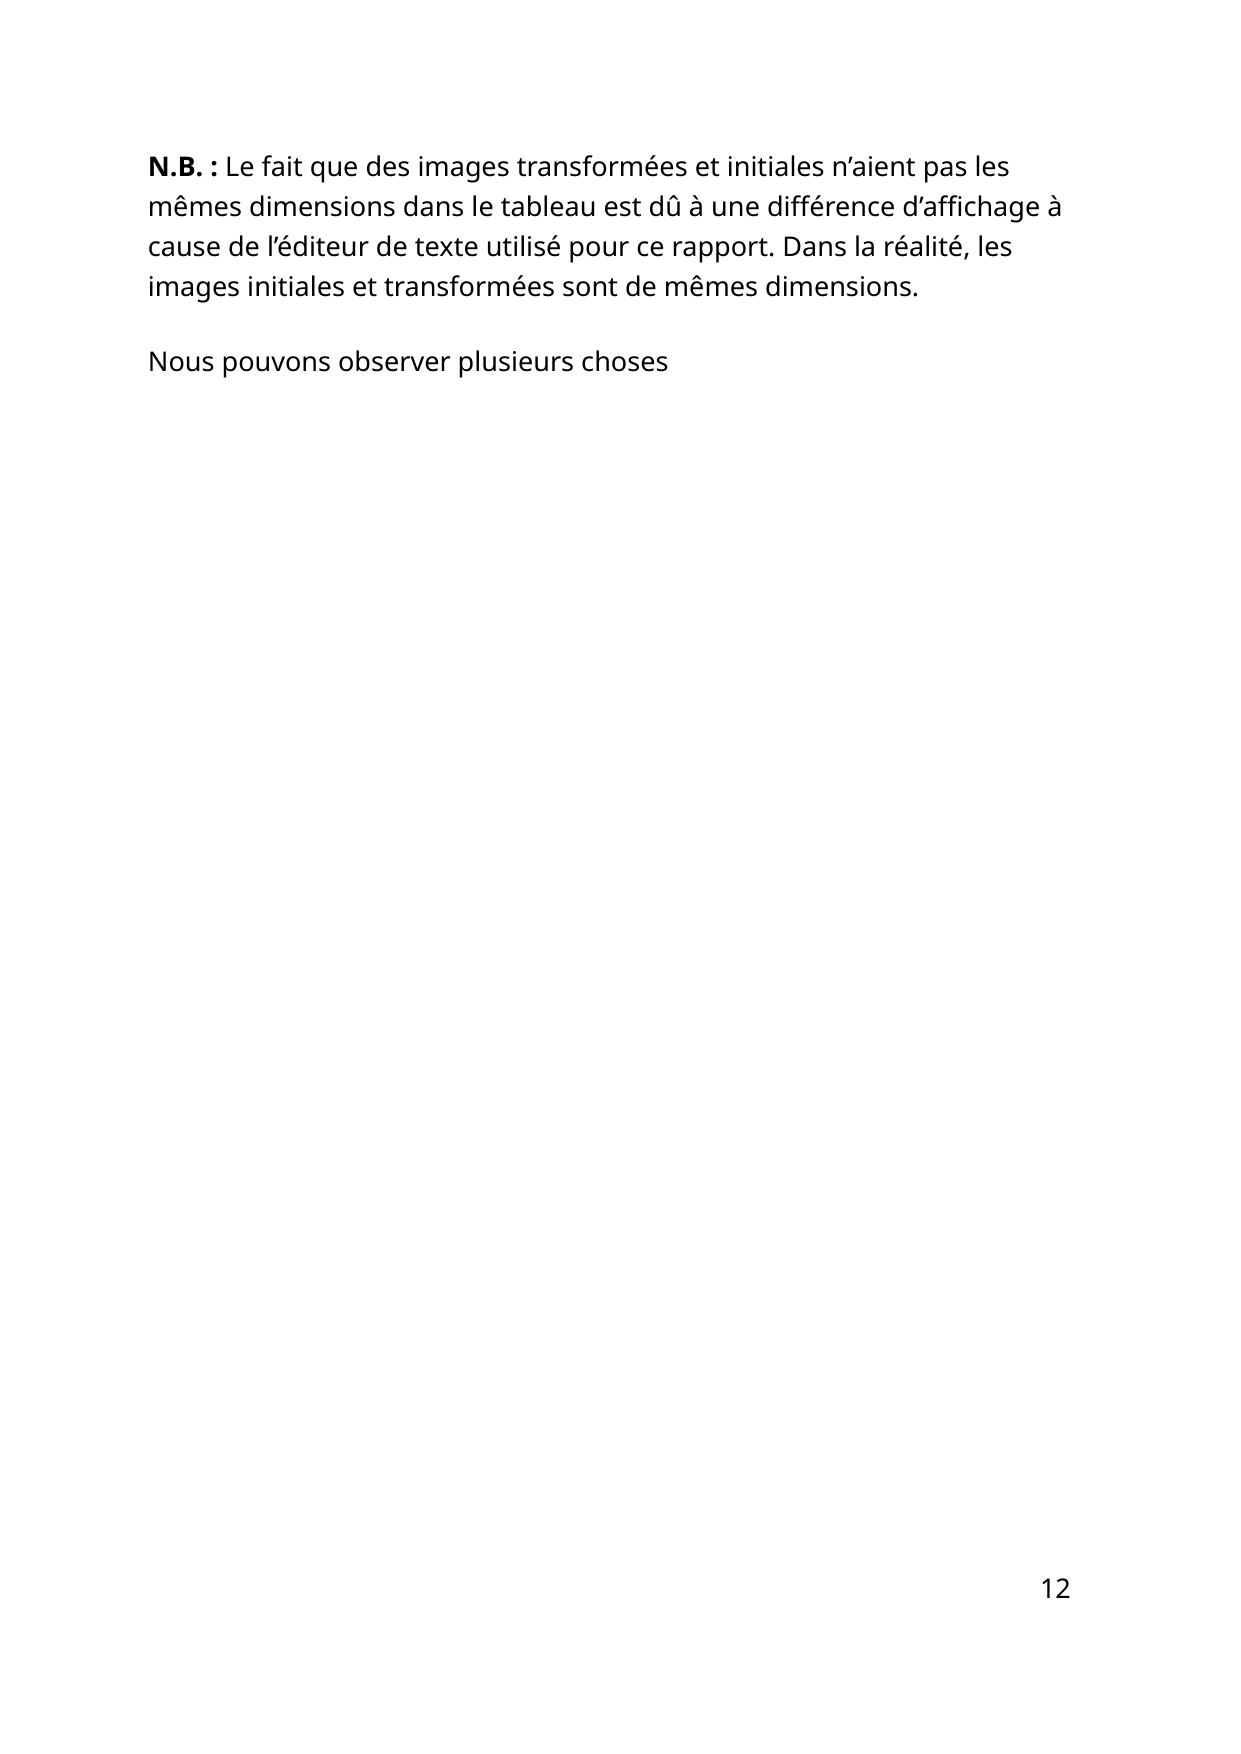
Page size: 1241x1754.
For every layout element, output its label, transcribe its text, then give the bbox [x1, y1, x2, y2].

text Nous pouvons observer plusieurs choses [148, 342, 1093, 379]
text N.B. : Le fait que des images transformées et initiales n’aient pas les mêmes dimensions dans le tableau est dû à une différence d’affichage à cause de l’éditeur de texte utilisé pour ce rapport. Dans la réalité, les images initiales et transformées sont de mêmes dimensions. [148, 148, 1093, 304]
